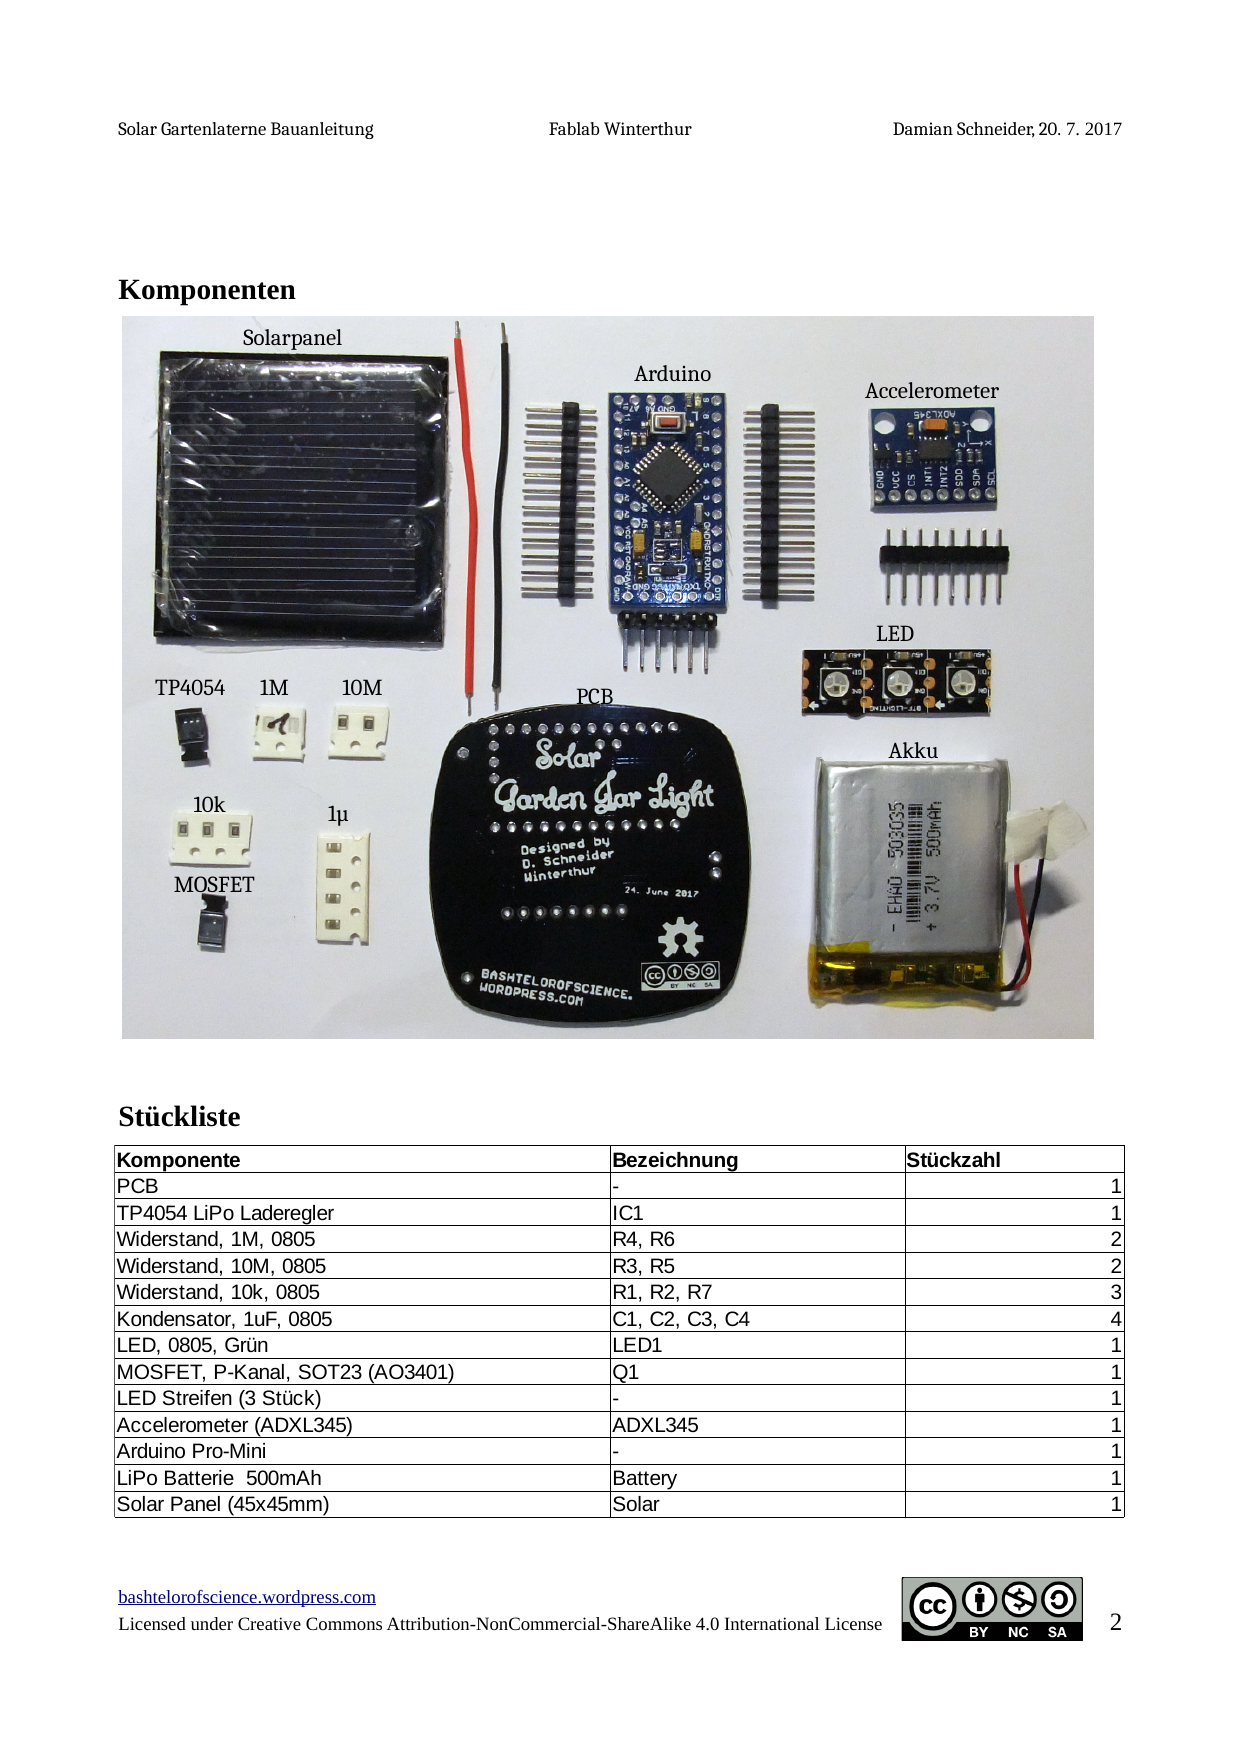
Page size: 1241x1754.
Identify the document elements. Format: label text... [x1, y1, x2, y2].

subtitle Komponenten [118, 272, 1122, 306]
subtitle Stückliste [118, 1099, 1122, 1133]
picture [901, 1577, 1083, 1641]
picture [122, 316, 1094, 1039]
